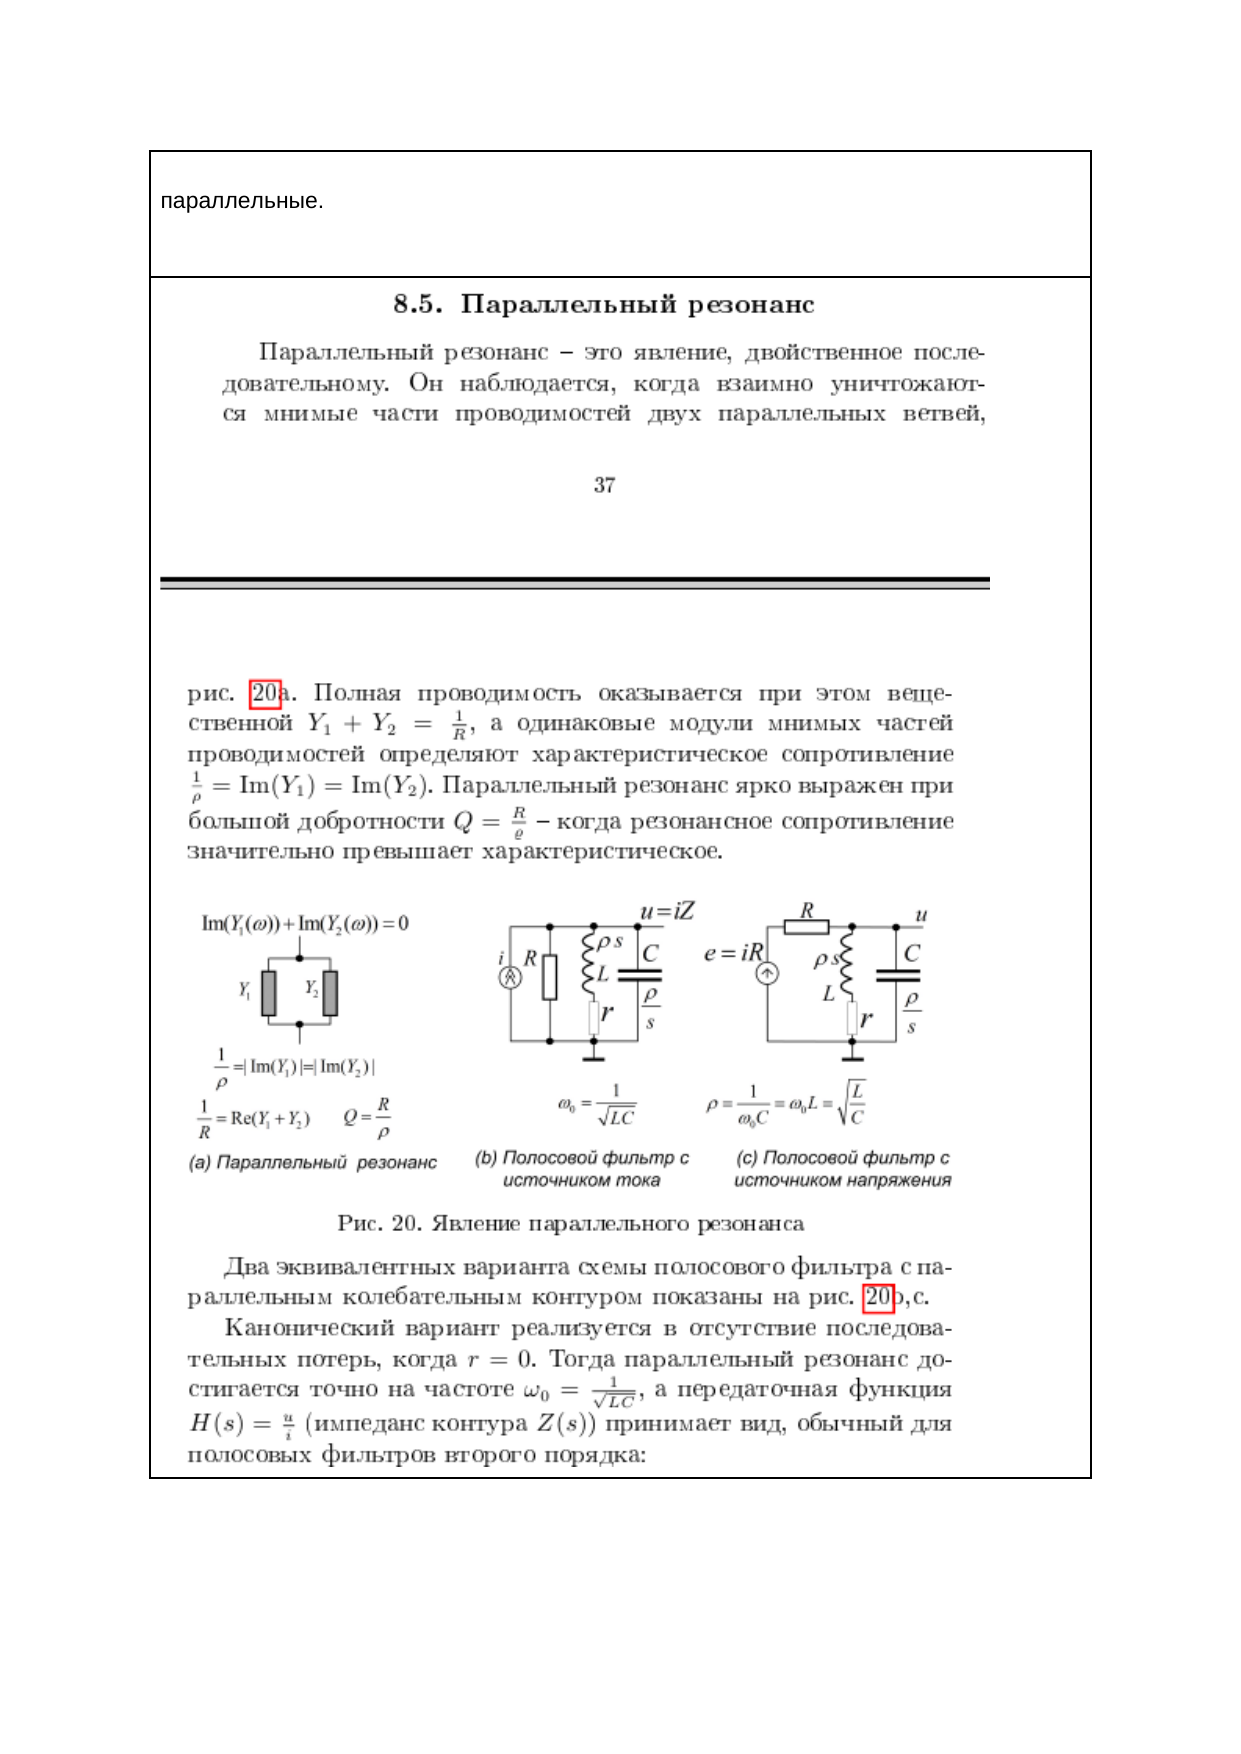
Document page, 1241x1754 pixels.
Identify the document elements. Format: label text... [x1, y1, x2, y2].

table_cell [151, 278, 1090, 1477]
picture [160, 288, 990, 1467]
table_header параллельные. [151, 152, 1090, 276]
